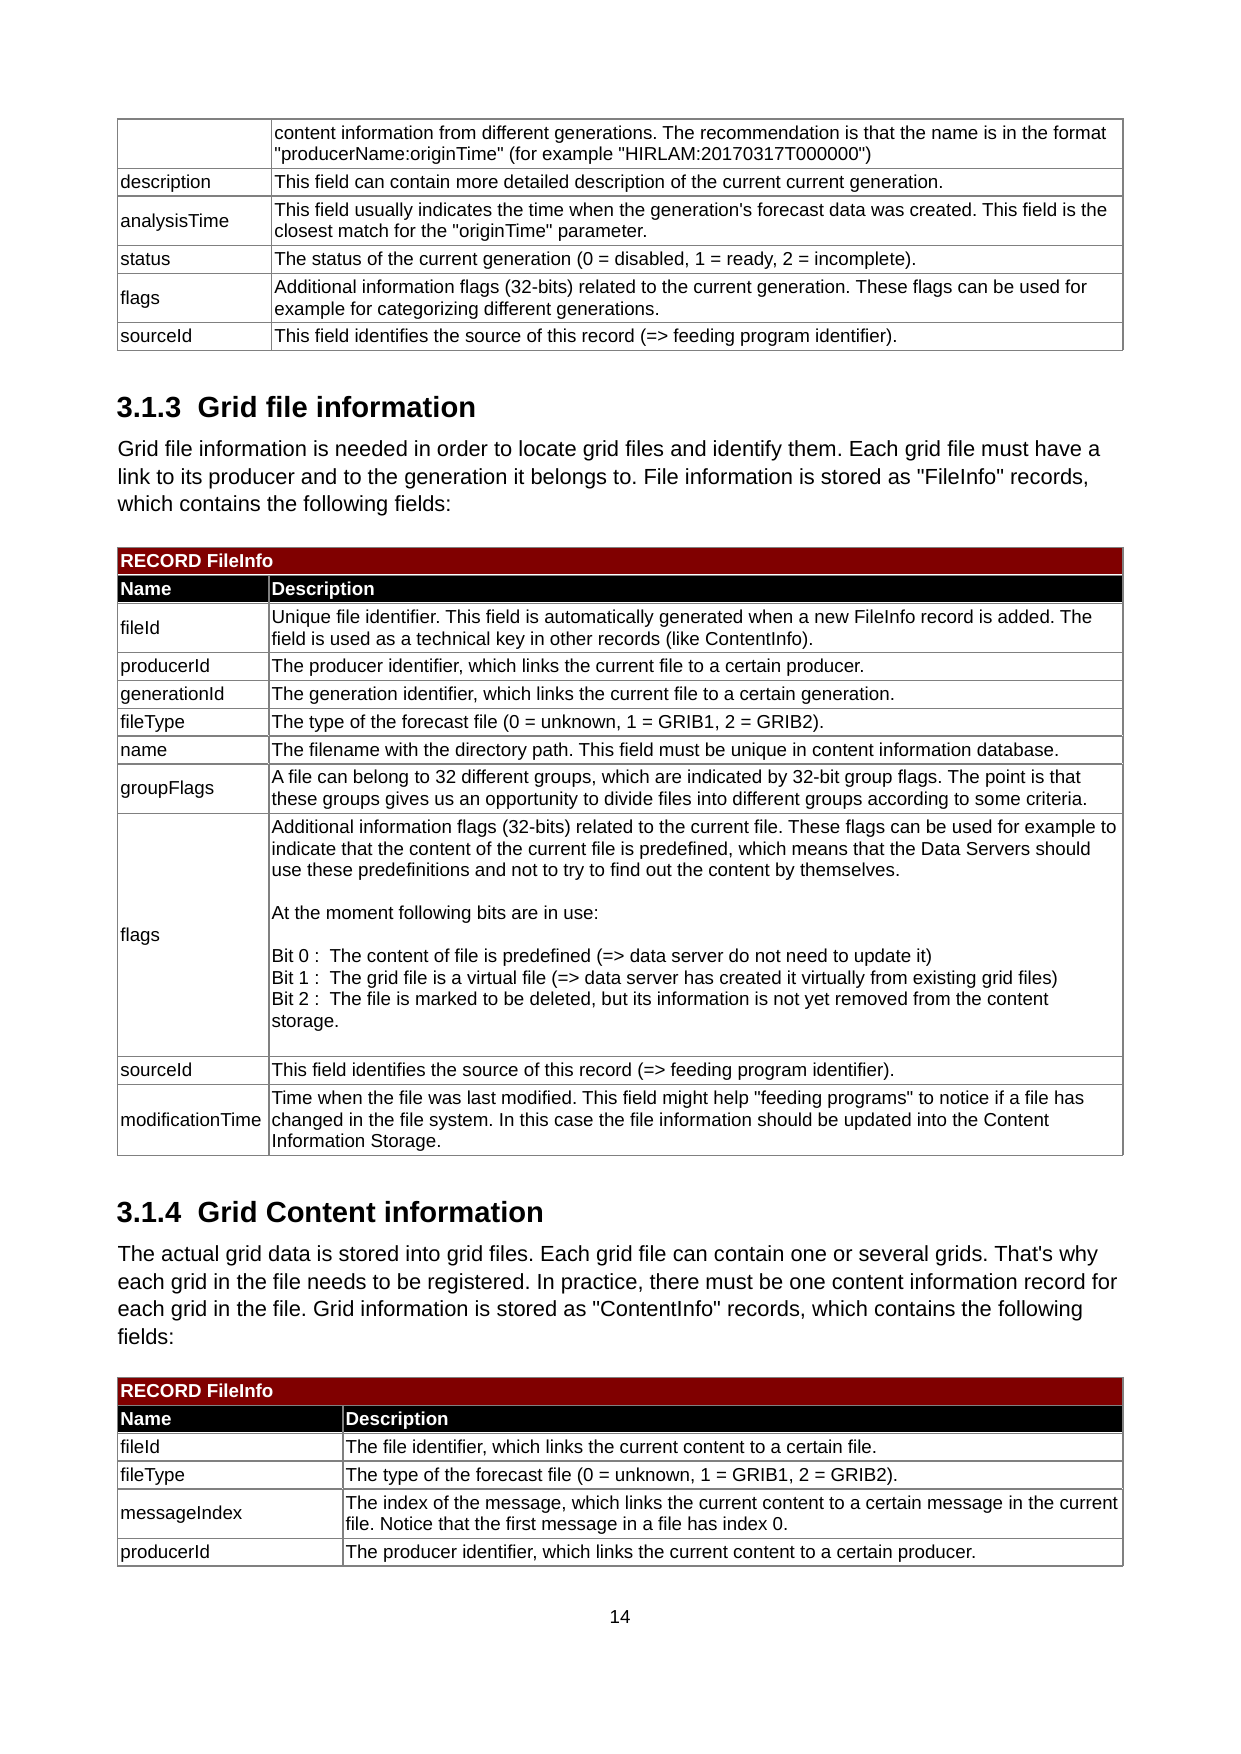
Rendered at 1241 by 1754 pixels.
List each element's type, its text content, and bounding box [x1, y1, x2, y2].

text The actual grid data is stored into grid files. Each grid file can contain one or several grids. That's why each grid in the file needs to be registered. In practice, there must be one content information record for each grid in the file. Grid information is stored as "ContentInfo" records, which contains the following fields: [117, 1241, 1122, 1349]
table_cell content information from different generations. The recommendation is that the name is in the format "producerName:originTime" (for example "HIRLAM:20170317T000000") [272, 120, 1122, 167]
table_cell analysisTime [118, 197, 271, 245]
table_cell groupFlags [118, 765, 268, 812]
table_cell This field can contain more detailed description of the current current generation. [272, 169, 1122, 195]
table_cell Name [118, 1406, 342, 1432]
table_cell [118, 120, 271, 167]
table_cell fileId [118, 604, 268, 652]
table_cell This field identifies the source of this record (=> feeding program identifier). [272, 323, 1122, 350]
table_cell messageIndex [118, 1490, 342, 1537]
table_cell Additional information flags (32-bits) related to the current file. These flags can be used for example to indicate that the content of the current file is predefined, which means that the Data Servers should use these predefinitions and not to try to find out the content by themselves. At the moment following bits are in use: Bit 0 : The content of file is predefined (=> data server do not need to update it) Bit 1 : The grid file is a virtual file (=> data server has created it virtually from existing grid files) Bit 2 : The file is marked to be deleted, but its information is not yet removed from the content storage. [270, 814, 1122, 1056]
table_cell The file identifier, which links the current content to a certain file. [344, 1434, 1122, 1460]
table_cell description [118, 169, 271, 195]
table_cell The type of the forecast file (0 = unknown, 1 = GRIB1, 2 = GRIB2). [270, 709, 1122, 735]
table_cell flags [118, 814, 268, 1056]
table_cell generationId [118, 681, 268, 707]
table_cell fileType [118, 709, 268, 735]
table_cell Unique file identifier. This field is automatically generated when a new FileInfo record is added. The field is used as a technical key in other records (like ContentInfo). [270, 604, 1122, 652]
table_cell The filename with the directory path. This field must be unique in content information database. [270, 737, 1122, 763]
table_cell fileType [118, 1462, 342, 1488]
table_cell sourceId [118, 1057, 268, 1084]
table_cell Time when the file was last modified. This field might help "feeding programs" to notice if a file has changed in the file system. In this case the file information should be updated into the Content Information Storage. [270, 1085, 1122, 1154]
table_cell sourceId [118, 323, 271, 350]
table_cell Additional information flags (32-bits) related to the current generation. These flags can be used for example for categorizing different generations. [272, 274, 1122, 322]
table_cell The status of the current generation (0 = disabled, 1 = ready, 2 = incomplete). [272, 246, 1122, 272]
table_cell The generation identifier, which links the current file to a certain generation. [270, 681, 1122, 707]
table_cell name [118, 737, 268, 763]
subtitle Grid Content information [108, 1195, 1122, 1228]
table_cell modificationTime [118, 1085, 268, 1154]
table_cell producerId [118, 1539, 342, 1565]
table_cell Description [344, 1406, 1122, 1432]
table_header RECORD FileInfo [118, 1378, 1122, 1405]
table_cell producerId [118, 653, 268, 679]
table_cell This field identifies the source of this record (=> feeding program identifier). [270, 1057, 1122, 1084]
subtitle Grid file information [108, 390, 1122, 423]
table_cell status [118, 246, 271, 272]
table_cell flags [118, 274, 271, 322]
table_cell A file can belong to 32 different groups, which are indicated by 32-bit group flags. The point is that these groups gives us an opportunity to divide files into different groups according to some criteria. [270, 765, 1122, 812]
table_cell The producer identifier, which links the current file to a certain producer. [270, 653, 1122, 679]
table_cell Name [118, 576, 268, 602]
text Grid file information is needed in order to locate grid files and identify them. Each grid file must have a link to its producer and to the generation it belongs to. File information is stored as "FileInfo" records, which contains the following fields: [117, 436, 1122, 517]
table_header RECORD FileInfo [118, 548, 1122, 574]
table_cell Description [270, 576, 1122, 602]
table_cell The type of the forecast file (0 = unknown, 1 = GRIB1, 2 = GRIB2). [344, 1462, 1122, 1488]
table_cell The producer identifier, which links the current content to a certain producer. [344, 1539, 1122, 1565]
table_cell This field usually indicates the time when the generation's forecast data was created. This field is the closest match for the "originTime" parameter. [272, 197, 1122, 245]
table_cell The index of the message, which links the current content to a certain message in the current file. Notice that the first message in a file has index 0. [344, 1490, 1122, 1537]
table_cell fileId [118, 1434, 342, 1460]
